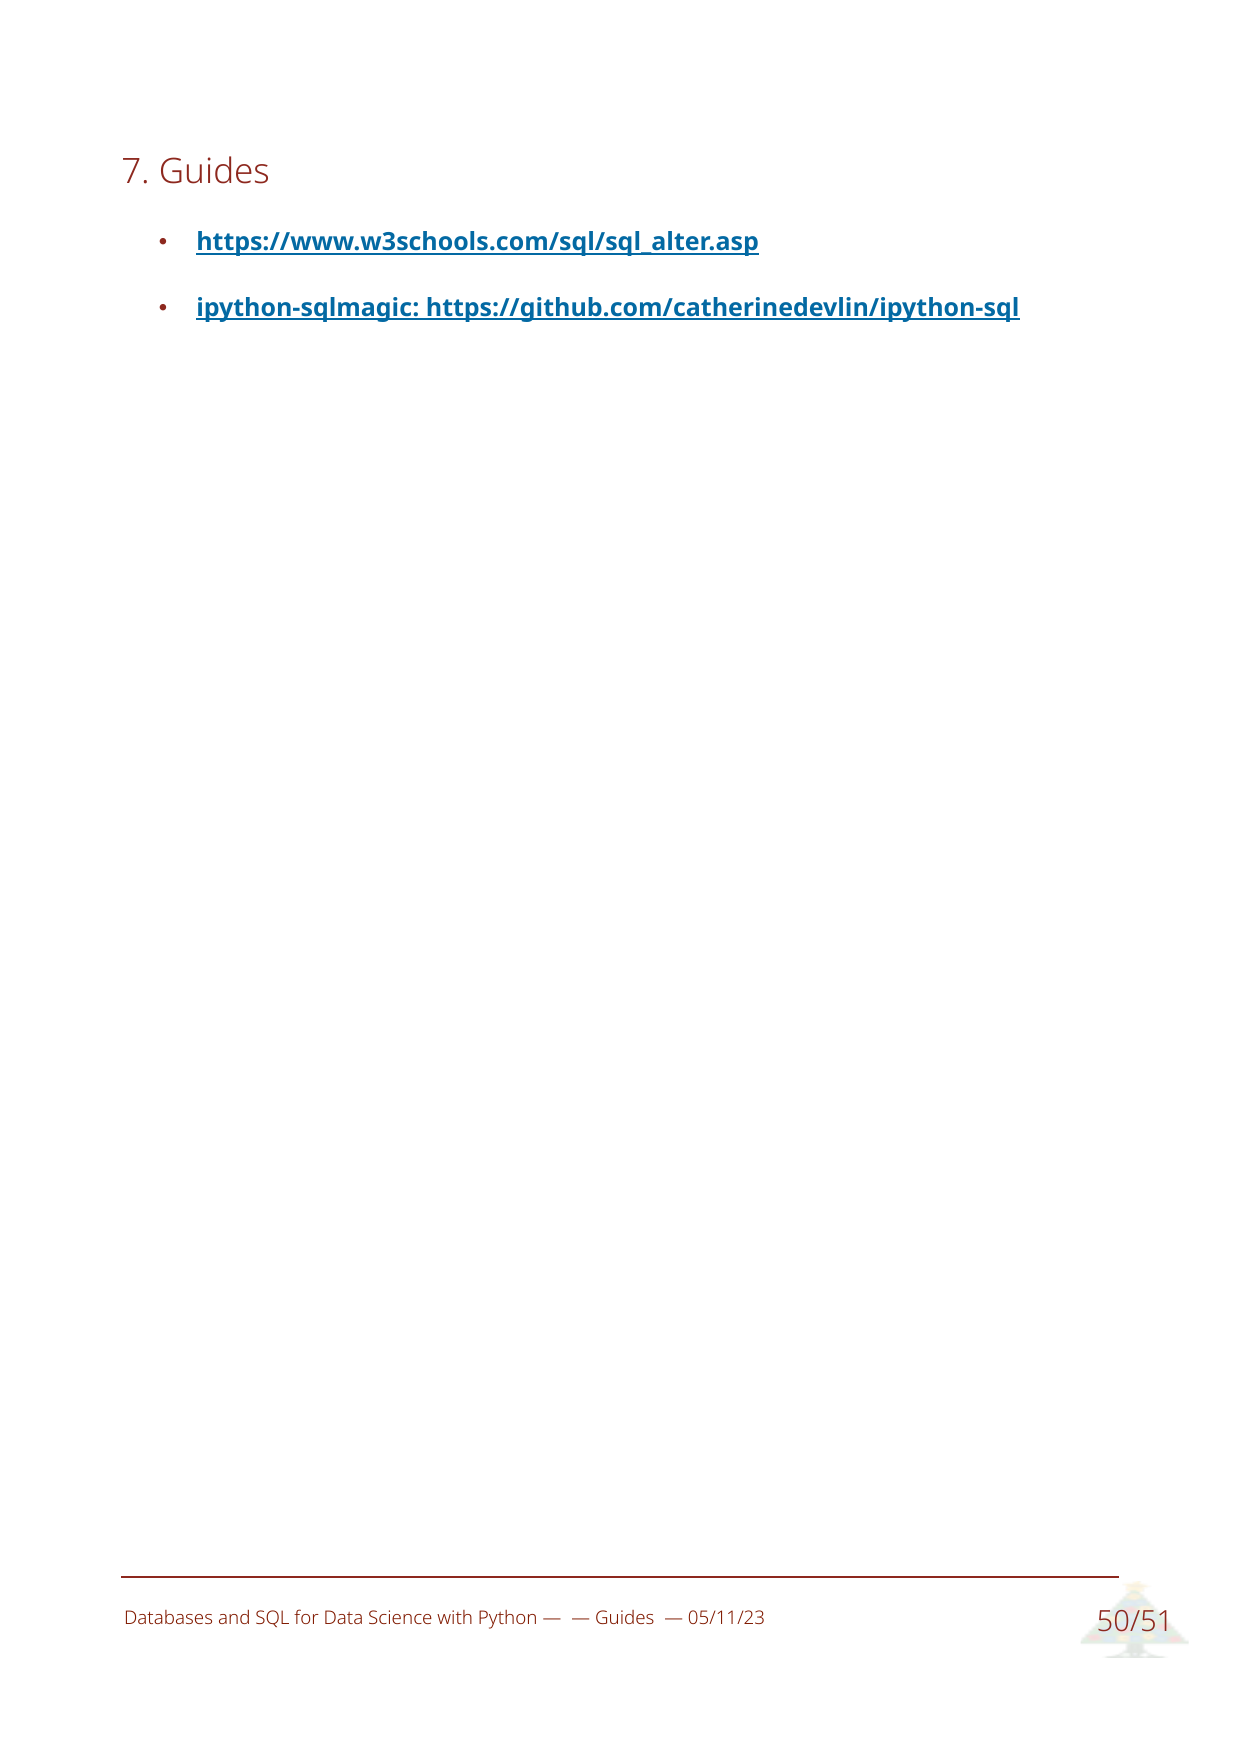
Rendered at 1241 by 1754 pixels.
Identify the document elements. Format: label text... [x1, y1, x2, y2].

list https://www.w3schools.com/sql/sql_alter.asp [158, 224, 1119, 258]
list ipython-sqlmagic: https://github.com/catherinedevlin/ipython-sql [158, 290, 1119, 324]
subtitle Guides [121, 146, 1119, 194]
